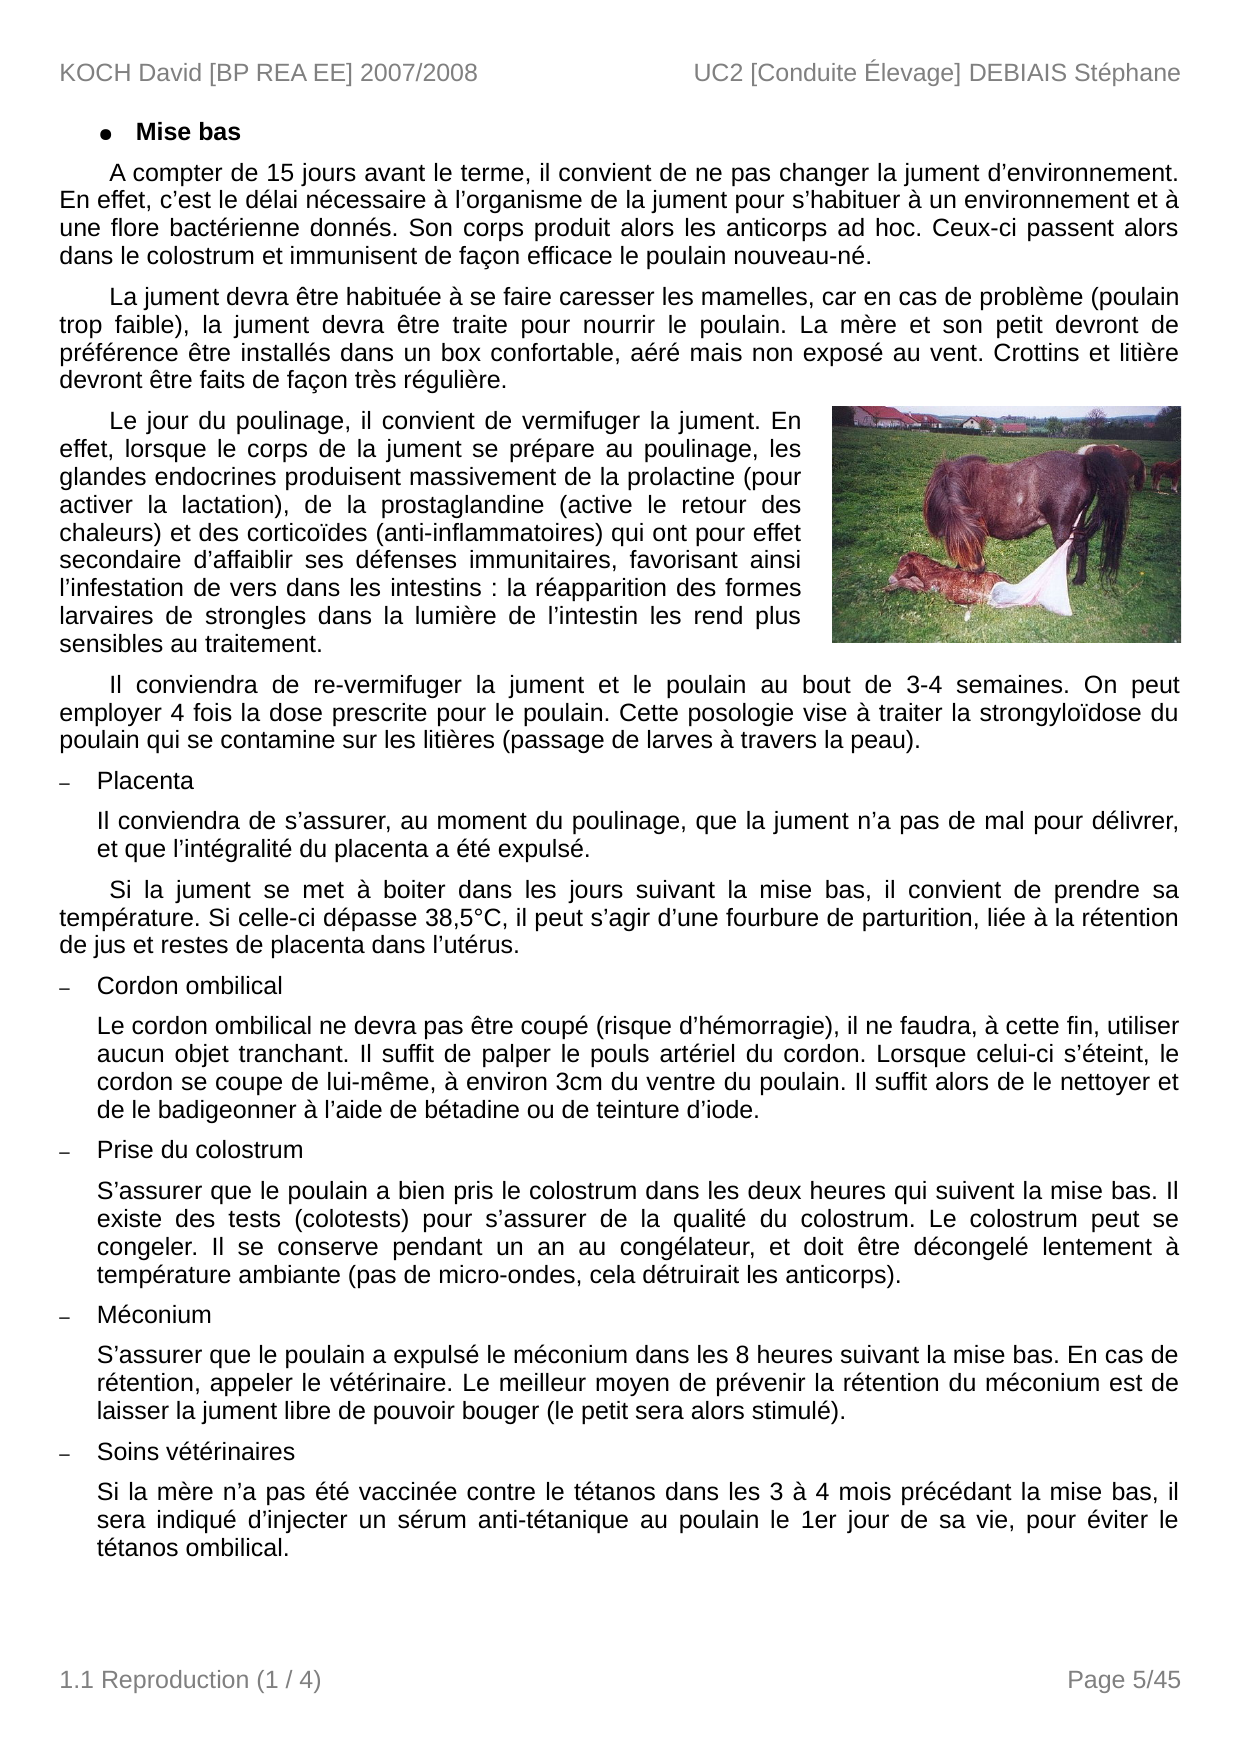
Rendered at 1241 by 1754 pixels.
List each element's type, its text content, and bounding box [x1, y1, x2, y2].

text La jument devra être habituée à se faire caresser les mamelles, car en cas de problème (poulain trop faible), la jument devra être traite pour nourrir le poulain. La mère et son petit devront de préférence être installés dans un box confortable, aéré mais non exposé au vent. Crottins et litière devront être faits de façon très régulière. [59, 283, 1181, 394]
list Il conviendra de s’assurer, au moment du poulinage, que la jument n’a pas de mal pour délivrer, et que l’intégralité du placenta a été expulsé. [59, 807, 1181, 863]
list Placenta [59, 767, 1181, 795]
text Le jour du poulinage, il convient de vermifuger la jument. En effet, lorsque le corps de la jument se prépare au poulinage, les glandes endocrines produisent massivement de la prolactine (pour activer la lactation), de la prostaglandine (active le retour des chaleurs) et des corticoïdes (anti-inflammatoires) qui ont pour effet secondaire d’affaiblir ses défenses immunitaires, favorisant ainsi l’infestation de vers dans les intestins : la réapparition des formes larvaires de strongles dans la lumière de l’intestin les rend plus sensibles au traitement. [59, 407, 1181, 658]
list Soins vétérinaires [59, 1438, 1181, 1466]
list Mise bas [97, 118, 1181, 146]
list Méconium [59, 1301, 1181, 1329]
list S’assurer que le poulain a bien pris le colostrum dans les deux heures qui suivent la mise bas. Il existe des tests (colotests) pour s’assurer de la qualité du colostrum. Le colostrum peut se congeler. Il se conserve pendant un an au congélateur, et doit être décongelé lentement à température ambiante (pas de micro-ondes, cela détruirait les anticorps). [59, 1177, 1181, 1288]
text Il conviendra de re-vermifuger la jument et le poulain au bout de 3-4 semaines. On peut employer 4 fois la dose prescrite pour le poulain. Cette posologie vise à traiter la strongyloïdose du poulain qui se contamine sur les litières (passage de larves à travers la peau). [59, 671, 1181, 754]
picture [832, 406, 1182, 643]
text Si la jument se met à boiter dans les jours suivant la mise bas, il convient de prendre sa température. Si celle-ci dépasse 38,5°C, il peut s’agir d’une fourbure de parturition, liée à la rétention de jus et restes de placenta dans l’utérus. [59, 876, 1181, 959]
text A compter de 15 jours avant le terme, il convient de ne pas changer la jument d’environnement. En effet, c’est le délai nécessaire à l’organisme de la jument pour s’habituer à un environnement et à une flore bactérienne donnés. Son corps produit alors les anticorps ad hoc. Ceux-ci passent alors dans le colostrum et immunisent de façon efficace le poulain nouveau-né. [59, 158, 1181, 270]
list Le cordon ombilical ne devra pas être coupé (risque d’hémorragie), il ne faudra, à cette fin, utiliser aucun objet tranchant. Il suffit de palper le pouls artériel du cordon. Lorsque celui-ci s’éteint, le cordon se coupe de lui-même, à environ 3cm du ventre du poulain. Il suffit alors de le nettoyer et de le badigeonner à l’aide de bétadine ou de teinture d’iode. [59, 1012, 1181, 1124]
list S’assurer que le poulain a expulsé le méconium dans les 8 heures suivant la mise bas. En cas de rétention, appeler le vétérinaire. Le meilleur moyen de prévenir la rétention du méconium est de laisser la jument libre de pouvoir bouger (le petit sera alors stimulé). [59, 1341, 1181, 1425]
list Si la mère n’a pas été vaccinée contre le tétanos dans les 3 à 4 mois précédant la mise bas, il sera indiqué d’injecter un sérum anti-tétanique au poulain le 1er jour de sa vie, pour éviter le tétanos ombilical. [59, 1478, 1181, 1562]
list Cordon ombilical [59, 972, 1181, 1000]
list Prise du colostrum [59, 1136, 1181, 1164]
